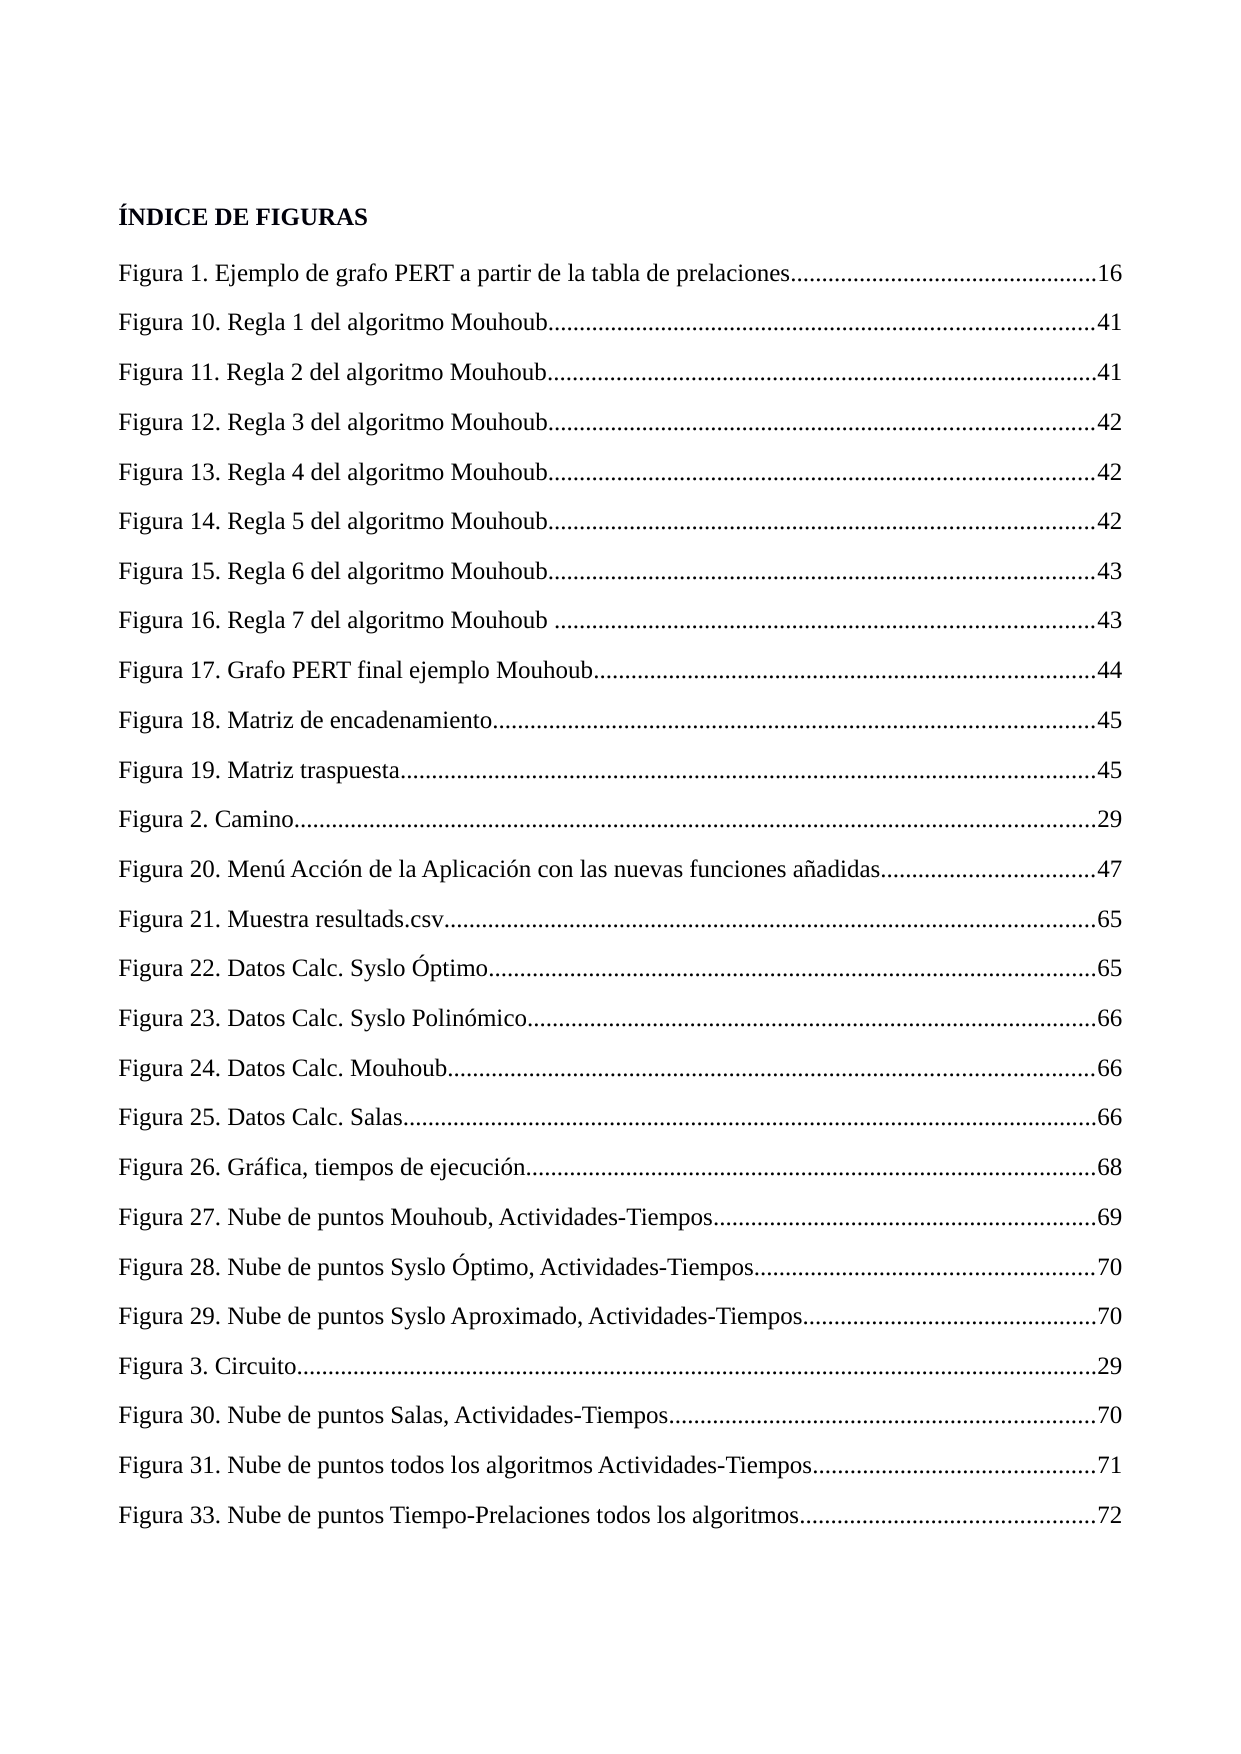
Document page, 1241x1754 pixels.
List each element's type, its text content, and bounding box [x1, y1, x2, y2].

text Figura 29. Nube de puntos Syslo Aproximado, Actividades-Tiempos 70 [118, 1301, 1122, 1330]
text Figura 12. Regla 3 del algoritmo Mouhoub 42 [118, 407, 1122, 436]
subtitle ÍNDICE DE FIGURAS [118, 202, 1122, 231]
text Figura 27. Nube de puntos Mouhoub, Actividades-Tiempos 69 [118, 1202, 1122, 1231]
text Figura 2. Camino 29 [118, 804, 1122, 833]
text Figura 11. Regla 2 del algoritmo Mouhoub 41 [118, 357, 1122, 386]
text Figura 25. Datos Calc. Salas 66 [118, 1102, 1122, 1131]
text Figura 28. Nube de puntos Syslo Óptimo, Actividades-Tiempos 70 [118, 1252, 1122, 1280]
text Figura 10. Regla 1 del algoritmo Mouhoub 41 [118, 307, 1122, 336]
text Figura 21. Muestra resultads.csv 65 [118, 904, 1122, 932]
text Figura 24. Datos Calc. Mouhoub 66 [118, 1053, 1122, 1082]
text Figura 17. Grafo PERT final ejemplo Mouhoub 44 [118, 655, 1122, 684]
text Figura 22. Datos Calc. Syslo Óptimo 65 [118, 953, 1122, 982]
text Figura 15. Regla 6 del algoritmo Mouhoub 43 [118, 556, 1122, 585]
text Figura 30. Nube de puntos Salas, Actividades-Tiempos 70 [118, 1401, 1122, 1429]
text Figura 26. Gráfica, tiempos de ejecución 68 [118, 1152, 1122, 1181]
text Figura 3. Circuito 29 [118, 1351, 1122, 1380]
text Figura 18. Matriz de encadenamiento 45 [118, 705, 1122, 734]
text Figura 33. Nube de puntos Tiempo-Prelaciones todos los algoritmos 72 [118, 1500, 1122, 1529]
text Figura 13. Regla 4 del algoritmo Mouhoub 42 [118, 457, 1122, 485]
text Figura 16. Regla 7 del algoritmo Mouhoub 43 [118, 606, 1122, 634]
text Figura 1. Ejemplo de grafo PERT a partir de la tabla de prelaciones 16 [118, 258, 1122, 287]
text Figura 14. Regla 5 del algoritmo Mouhoub 42 [118, 506, 1122, 535]
text Figura 23. Datos Calc. Syslo Polinómico 66 [118, 1003, 1122, 1032]
text Figura 19. Matriz traspuesta 45 [118, 755, 1122, 783]
text Figura 20. Menú Acción de la Aplicación con las nuevas funciones añadidas 47 [118, 854, 1122, 883]
text Figura 31. Nube de puntos todos los algoritmos Actividades-Tiempos 71 [118, 1450, 1122, 1479]
